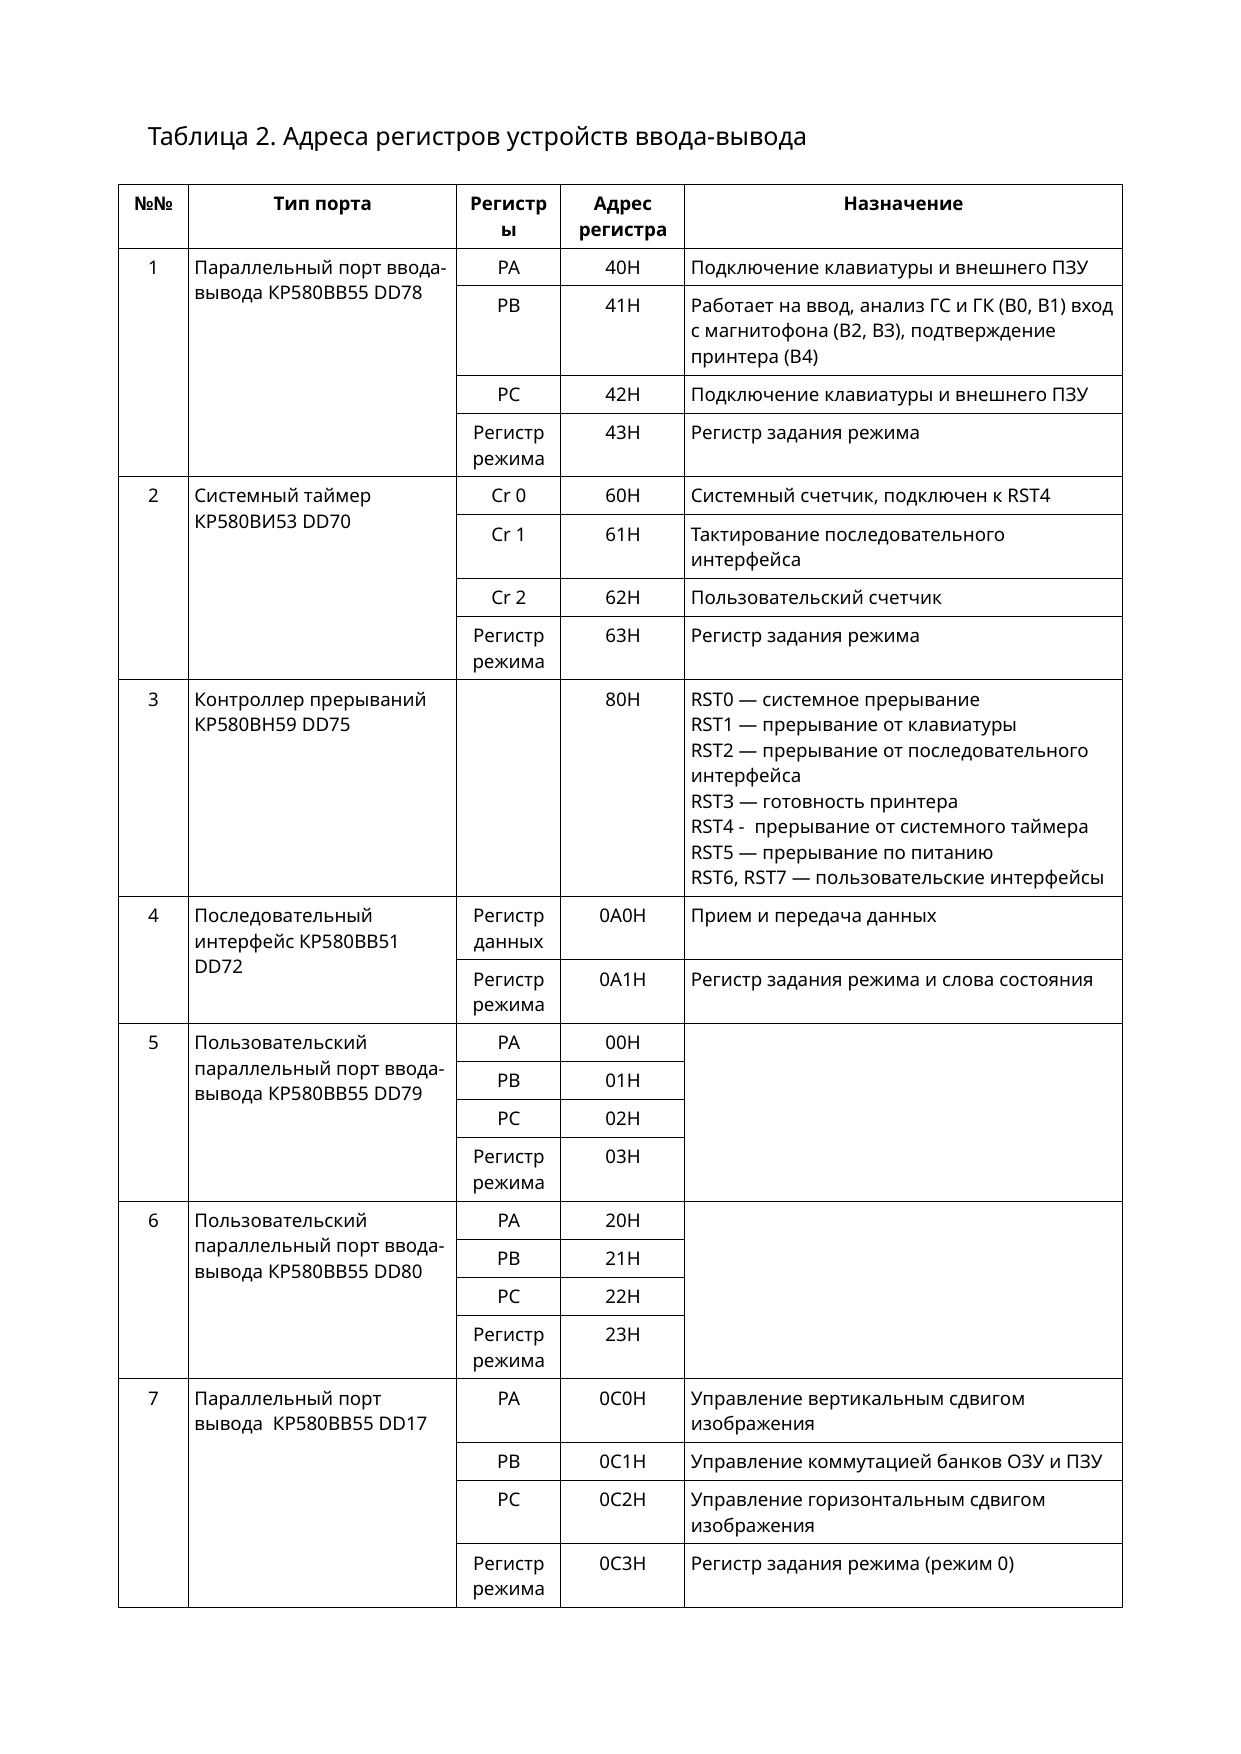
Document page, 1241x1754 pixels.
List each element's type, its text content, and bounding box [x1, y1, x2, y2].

table_cell Регистр задания режима [685, 414, 1122, 476]
table_header Регистры [457, 185, 560, 247]
table_cell Пользовательский параллельный порт ввода-вывода КР580ВВ55 DD79 [189, 1024, 456, 1201]
table_cell 03H [561, 1138, 684, 1201]
table_cell 6 [119, 1202, 188, 1378]
table_header Назначение [685, 185, 1122, 247]
table_cell Системный таймер КР580ВИ53 DD70 [189, 477, 456, 679]
table_cell PB [457, 1062, 560, 1099]
table_cell 4 [119, 897, 188, 1023]
table_cell Cr 2 [457, 579, 560, 616]
table_cell 3 [119, 680, 188, 896]
table_cell Регистр режима [457, 1316, 560, 1378]
table_cell 80H [561, 680, 684, 896]
table_cell Управление коммутацией банков ОЗУ и ПЗУ [685, 1443, 1122, 1480]
table_cell Регистр данных [457, 897, 560, 959]
table_cell Пользовательский счетчик [685, 579, 1122, 616]
table_cell Подключение клавиатуры и внешнего ПЗУ [685, 249, 1122, 285]
table_cell 42H [561, 376, 684, 412]
table_cell 0A0H [561, 897, 684, 959]
table_cell PC [457, 1278, 560, 1314]
table_cell Регистр задания режима и слова состояния [685, 960, 1122, 1023]
table_cell Параллельный порт ввода-вывода КР580ВВ55 DD78 [189, 249, 456, 476]
table_cell 61H [561, 515, 684, 578]
table_cell Управление вертикальным сдвигом изображения [685, 1379, 1122, 1442]
table_cell Контроллер прерываний КР580ВН59 DD75 [189, 680, 456, 896]
table_cell 0С2H [561, 1481, 684, 1543]
table_cell PB [457, 1240, 560, 1277]
table_cell Регистр режима [457, 617, 560, 679]
table_cell 02H [561, 1100, 684, 1137]
table_cell PA [457, 1024, 560, 1061]
table_cell Системный счетчик, подключен к RST4 [685, 477, 1122, 514]
table_cell Прием и передача данных [685, 897, 1122, 959]
table_cell Cr 0 [457, 477, 560, 514]
table_cell [685, 1202, 1122, 1378]
table_header №№ [119, 185, 188, 247]
table_header Tип порта [189, 185, 456, 247]
table_cell RST0 — системное прерывание RST1 — прерывание от клавиатуры RST2 — прерывание от последовательного интерфейса RSTЗ — готовность принтера RST4 - прерывание от системного таймера RST5 — прерывание по питанию RST6, RST7 — пользовательские интерфейсы [685, 680, 1122, 896]
table_cell 5 [119, 1024, 188, 1201]
table_cell PA [457, 1379, 560, 1442]
table_cell Тактирование последовательного интерфейса [685, 515, 1122, 578]
table_cell Регистр режима [457, 1544, 560, 1607]
table_cell Последовательный интерфейс КР580ВВ51 DD72 [189, 897, 456, 1023]
table_cell 43H [561, 414, 684, 476]
table_cell 40H [561, 249, 684, 285]
table_cell 23H [561, 1316, 684, 1378]
table_cell Подключение клавиатуры и внешнего ПЗУ [685, 376, 1122, 412]
table_cell Пользовательский параллельный порт ввода-вывода КР580ВВ55 DD80 [189, 1202, 456, 1378]
table_cell 0С3H [561, 1544, 684, 1607]
table_cell 0С0H [561, 1379, 684, 1442]
table_cell 00H [561, 1024, 684, 1061]
table_cell PC [457, 1481, 560, 1543]
table_cell Регистр режима [457, 414, 560, 476]
table_header Адрес регистра [561, 185, 684, 247]
table_cell Регистр режима [457, 960, 560, 1023]
table_cell PA [457, 249, 560, 285]
table_cell 21H [561, 1240, 684, 1277]
table_cell [457, 680, 560, 896]
table_cell [685, 1024, 1122, 1201]
table_cell 62H [561, 579, 684, 616]
table_cell PB [457, 286, 560, 374]
table_cell Регистр режима [457, 1138, 560, 1201]
table_cell 63H [561, 617, 684, 679]
table_cell PC [457, 376, 560, 412]
text Таблица 2. Адреса регистров устройств ввода-вывода [118, 118, 1122, 152]
table_cell Cr 1 [457, 515, 560, 578]
table_cell 01H [561, 1062, 684, 1099]
table_cell 22H [561, 1278, 684, 1314]
table_cell Управление горизонтальным сдвигом изображения [685, 1481, 1122, 1543]
table_cell PA [457, 1202, 560, 1238]
table_cell Регистр задания режима [685, 617, 1122, 679]
table_cell 0С1H [561, 1443, 684, 1480]
table_cell PC [457, 1100, 560, 1137]
table_cell 20H [561, 1202, 684, 1238]
table_cell PB [457, 1443, 560, 1480]
table_cell 1 [119, 249, 188, 476]
table_cell 60H [561, 477, 684, 514]
table_cell Параллельный порт вывода КР580ВВ55 DD17 [189, 1379, 456, 1607]
table_cell Работает на ввод, анализ ГС и ГК (B0, В1) вход с магнитофона (В2, ВЗ), подтверждение принтера (B4) [685, 286, 1122, 374]
table_cell 7 [119, 1379, 188, 1607]
table_cell 41H [561, 286, 684, 374]
table_cell 2 [119, 477, 188, 679]
table_cell Регистр задания режима (режим 0) [685, 1544, 1122, 1607]
table_cell 0A1H [561, 960, 684, 1023]
